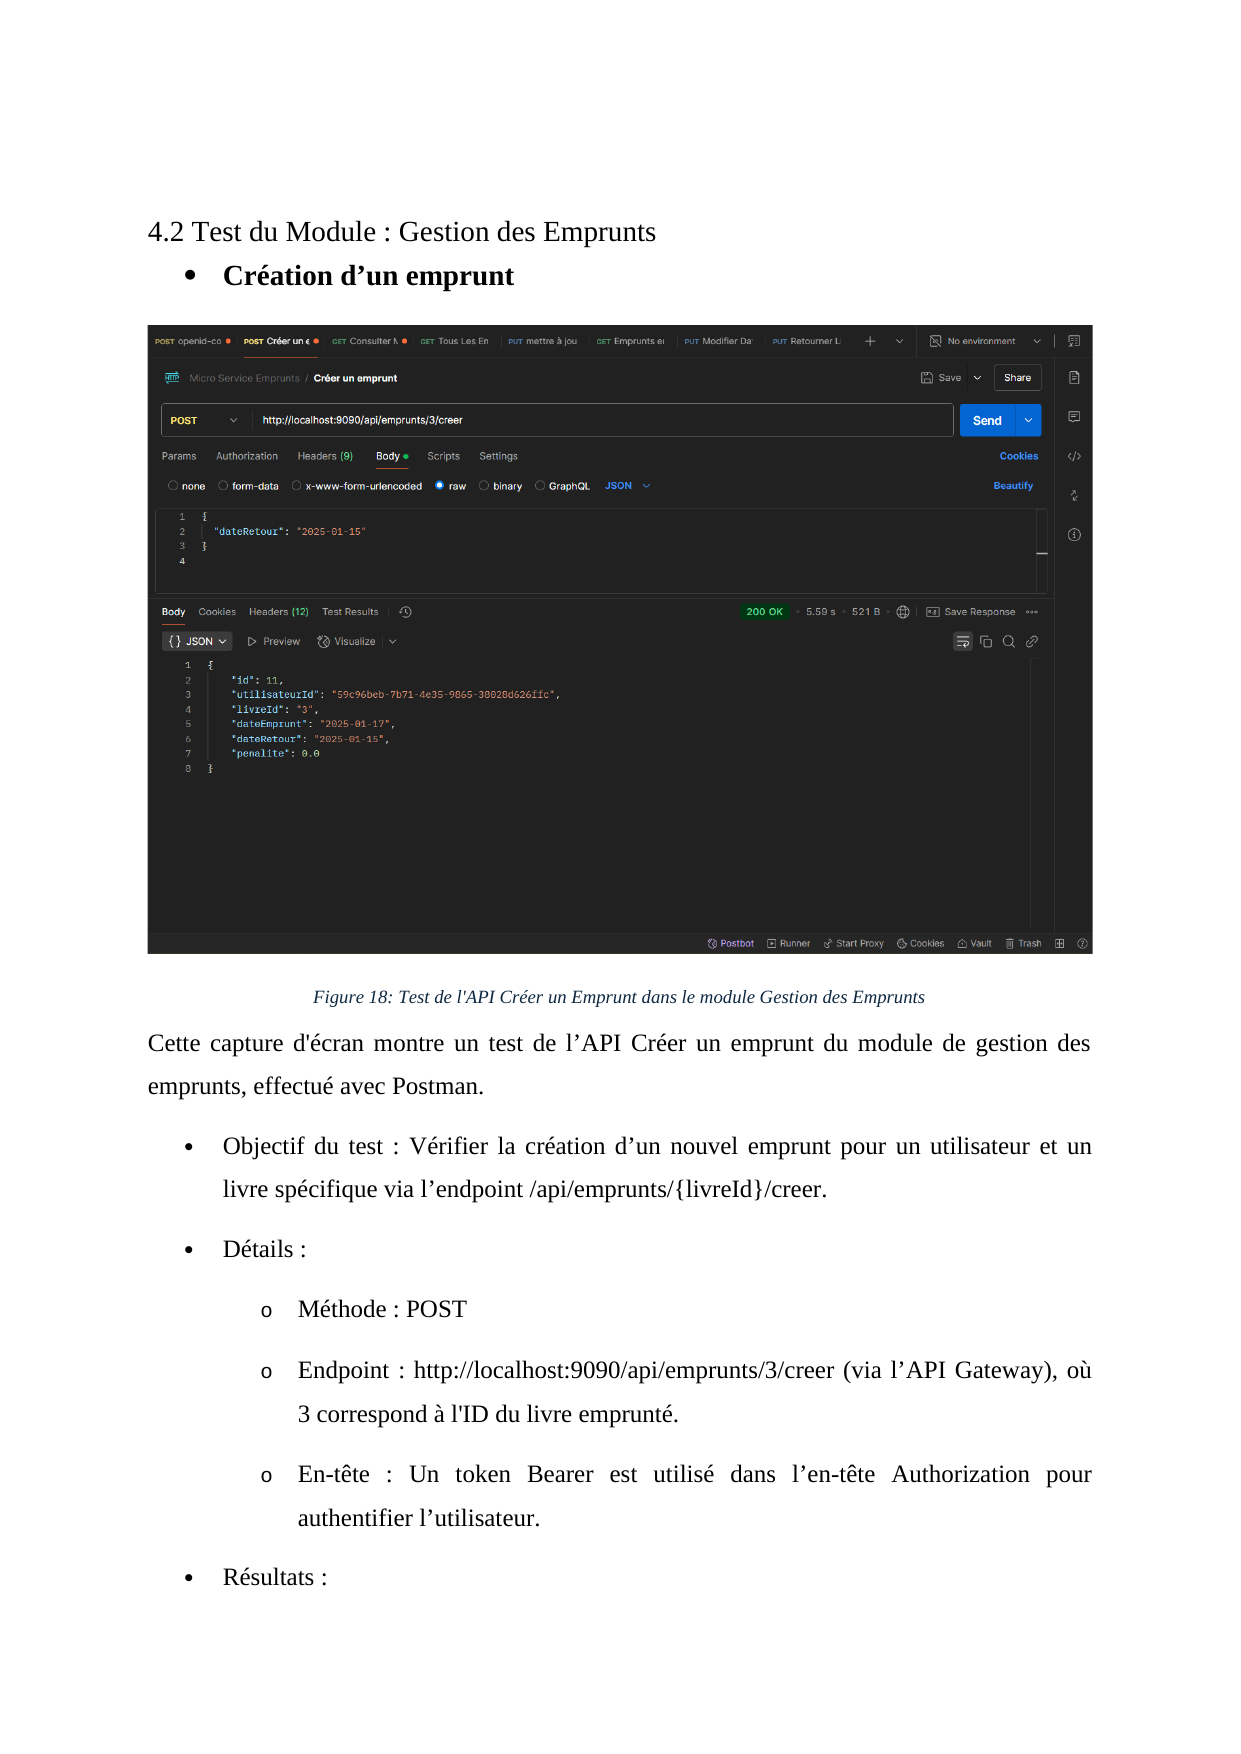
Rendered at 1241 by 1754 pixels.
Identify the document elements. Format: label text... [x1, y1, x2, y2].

text Cette capture d'écran montre un test de l’API Créer un emprunt du module de gestion des emprunts, effectué avec Postman. [148, 1028, 1093, 1100]
list Méthode : POST [260, 1294, 1093, 1323]
list Objectif du test : Vérifier la création d’un nouvel emprunt pour un utilisateur et un livre spécifique via l’endpoint /api/emprunts/{livreId}/creer. [185, 1131, 1093, 1203]
list Résultats : [185, 1562, 1093, 1591]
list Endpoint : http://localhost:9090/api/emprunts/3/creer (via l’API Gateway), où 3 correspond à l'ID du livre emprunté. [260, 1355, 1093, 1428]
text Figure 18: Test de l'API Créer un Emprunt dans le module Gestion des Emprunts [148, 986, 1093, 1007]
list Création d’un emprunt [185, 258, 1093, 292]
list Détails : [185, 1234, 1093, 1263]
list En-tête : Un token Bearer est utilisé dans l’en-tête Authorization pour authentifier l’utilisateur. [260, 1459, 1093, 1531]
subtitle 4.2 Test du Module : Gestion des Emprunts [148, 214, 1093, 248]
